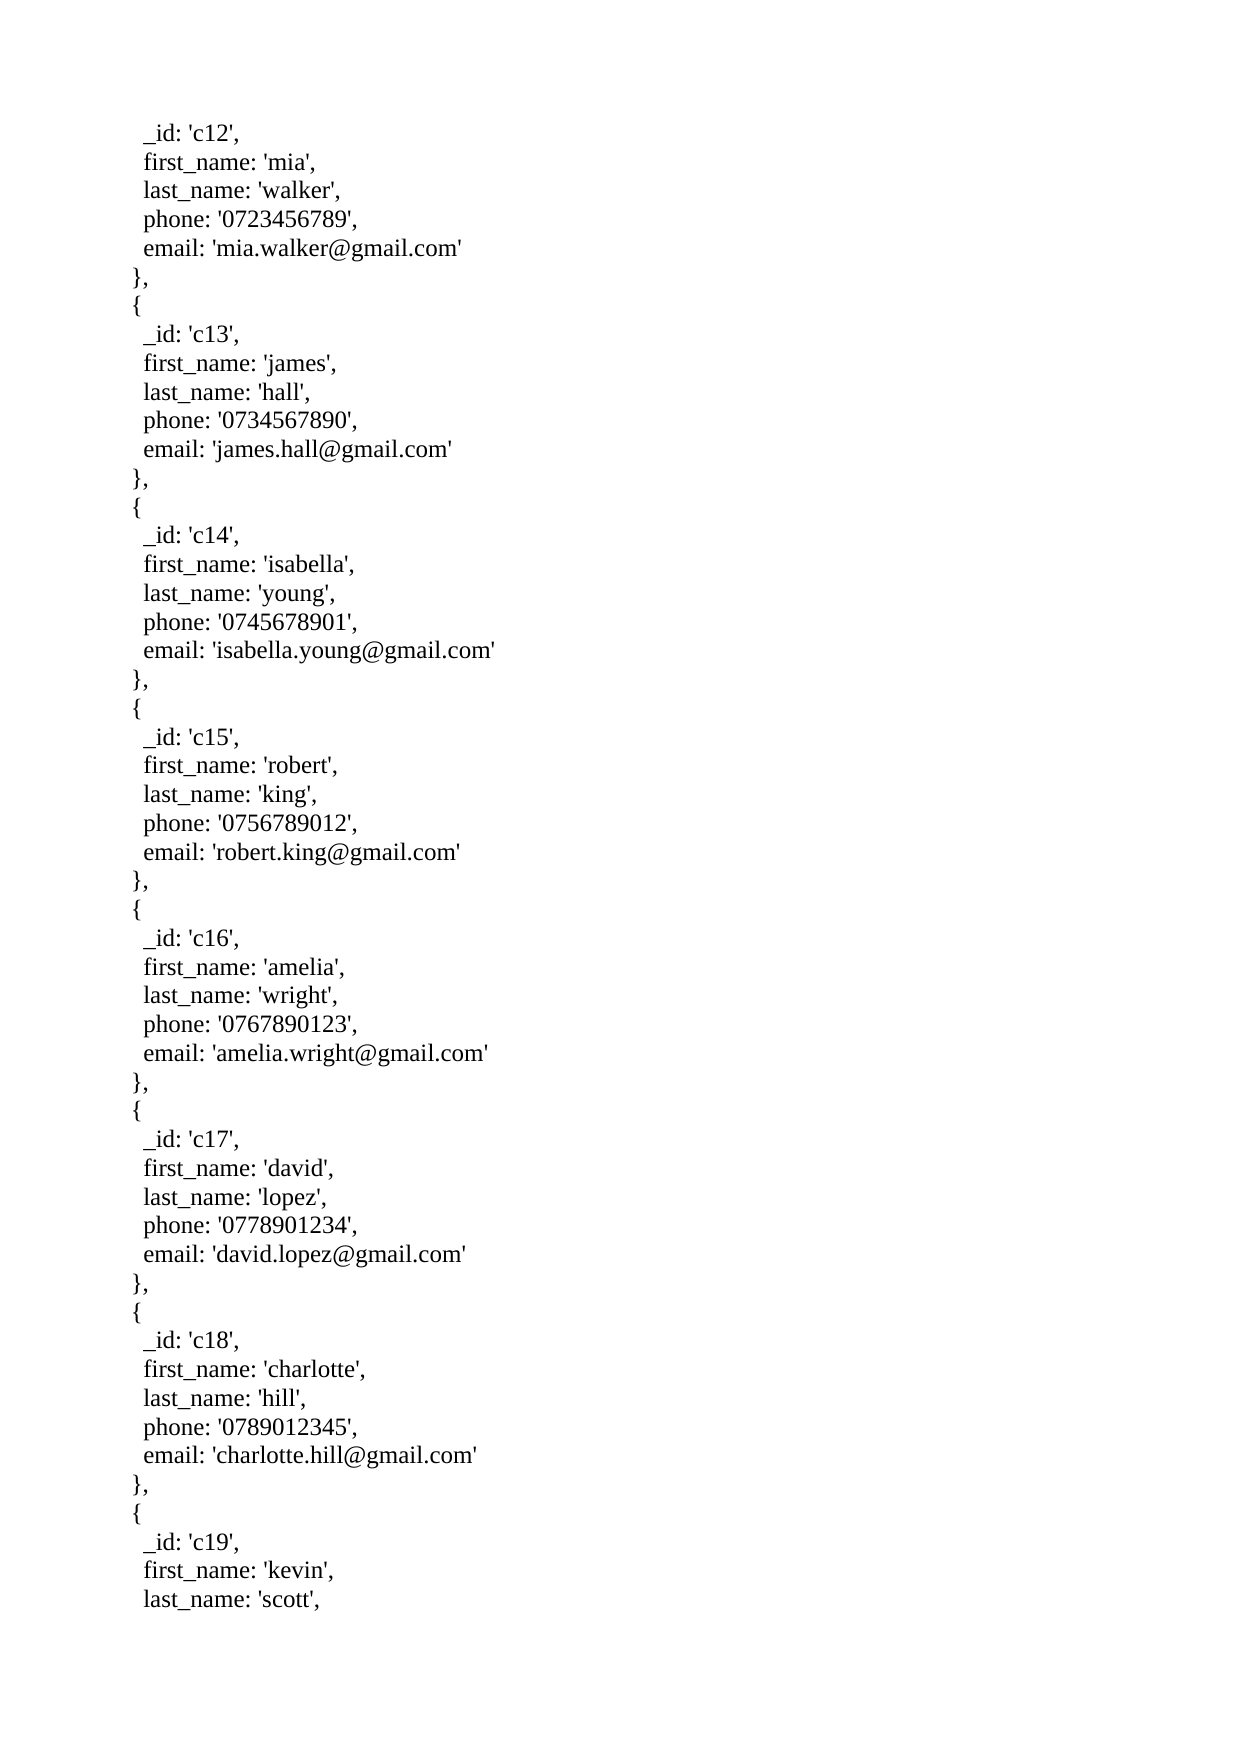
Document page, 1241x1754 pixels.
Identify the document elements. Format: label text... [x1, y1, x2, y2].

text { [118, 894, 1122, 923]
text phone: '0789012345', [118, 1412, 1122, 1441]
text phone: '0778901234', [118, 1211, 1122, 1239]
text { [118, 291, 1122, 319]
text first_name: 'isabella', [118, 549, 1122, 578]
text }, [118, 1469, 1122, 1498]
text email: 'james.hall@gmail.com' [118, 434, 1122, 463]
text email: 'amelia.wright@gmail.com' [118, 1038, 1122, 1067]
text last_name: 'hill', [118, 1383, 1122, 1412]
text phone: '0756789012', [118, 808, 1122, 837]
text phone: '0767890123', [118, 1009, 1122, 1038]
text { [118, 492, 1122, 521]
text first_name: 'robert', [118, 751, 1122, 779]
text last_name: 'young', [118, 578, 1122, 607]
text _id: 'c19', [118, 1527, 1122, 1556]
text first_name: 'mia', [118, 147, 1122, 176]
text _id: 'c13', [118, 319, 1122, 348]
text _id: 'c18', [118, 1326, 1122, 1354]
text email: 'robert.king@gmail.com' [118, 837, 1122, 866]
text last_name: 'king', [118, 779, 1122, 808]
text last_name: 'walker', [118, 176, 1122, 204]
text last_name: 'wright', [118, 981, 1122, 1009]
text { [118, 693, 1122, 722]
text first_name: 'charlotte', [118, 1354, 1122, 1383]
text first_name: 'david', [118, 1153, 1122, 1182]
text }, [118, 664, 1122, 693]
text email: 'mia.walker@gmail.com' [118, 233, 1122, 262]
text _id: 'c14', [118, 521, 1122, 549]
text _id: 'c17', [118, 1124, 1122, 1153]
text }, [118, 866, 1122, 894]
text }, [118, 463, 1122, 492]
text { [118, 1096, 1122, 1124]
text first_name: 'kevin', [118, 1556, 1122, 1584]
text }, [118, 1268, 1122, 1297]
text }, [118, 1067, 1122, 1096]
text first_name: 'amelia', [118, 952, 1122, 981]
text _id: 'c15', [118, 722, 1122, 751]
text email: 'david.lopez@gmail.com' [118, 1239, 1122, 1268]
text { [118, 1498, 1122, 1527]
text phone: '0745678901', [118, 607, 1122, 636]
text email: 'charlotte.hill@gmail.com' [118, 1441, 1122, 1469]
text phone: '0723456789', [118, 204, 1122, 233]
text _id: 'c12', [118, 118, 1122, 147]
text email: 'isabella.young@gmail.com' [118, 636, 1122, 664]
text first_name: 'james', [118, 348, 1122, 377]
text last_name: 'lopez', [118, 1182, 1122, 1211]
text phone: '0734567890', [118, 406, 1122, 434]
text }, [118, 262, 1122, 291]
text last_name: 'hall', [118, 377, 1122, 406]
text last_name: 'scott', [118, 1584, 1122, 1613]
text _id: 'c16', [118, 923, 1122, 952]
text { [118, 1297, 1122, 1326]
